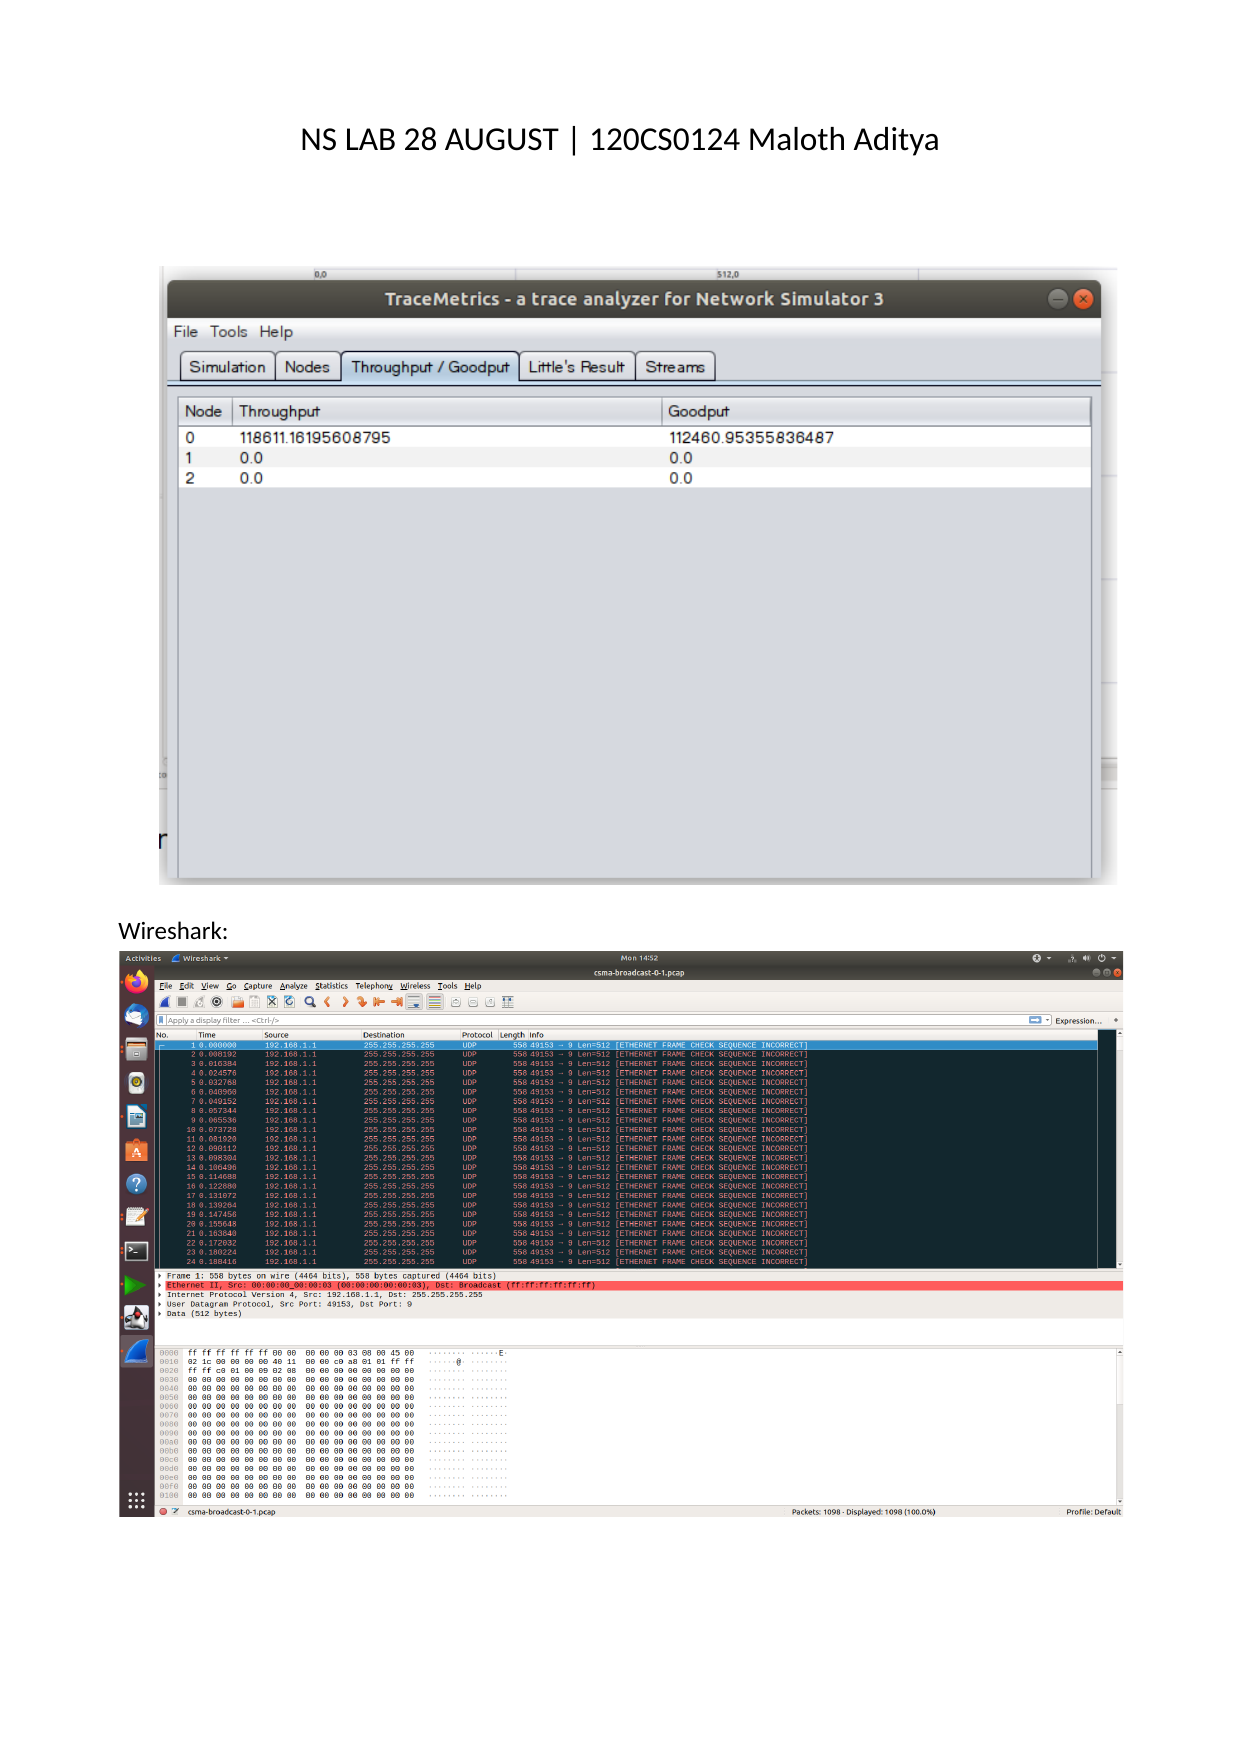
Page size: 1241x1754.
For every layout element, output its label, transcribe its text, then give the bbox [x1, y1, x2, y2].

picture [258, 266, 1014, 885]
text Wireshark: [118, 915, 1122, 946]
picture [119, 951, 1124, 1517]
